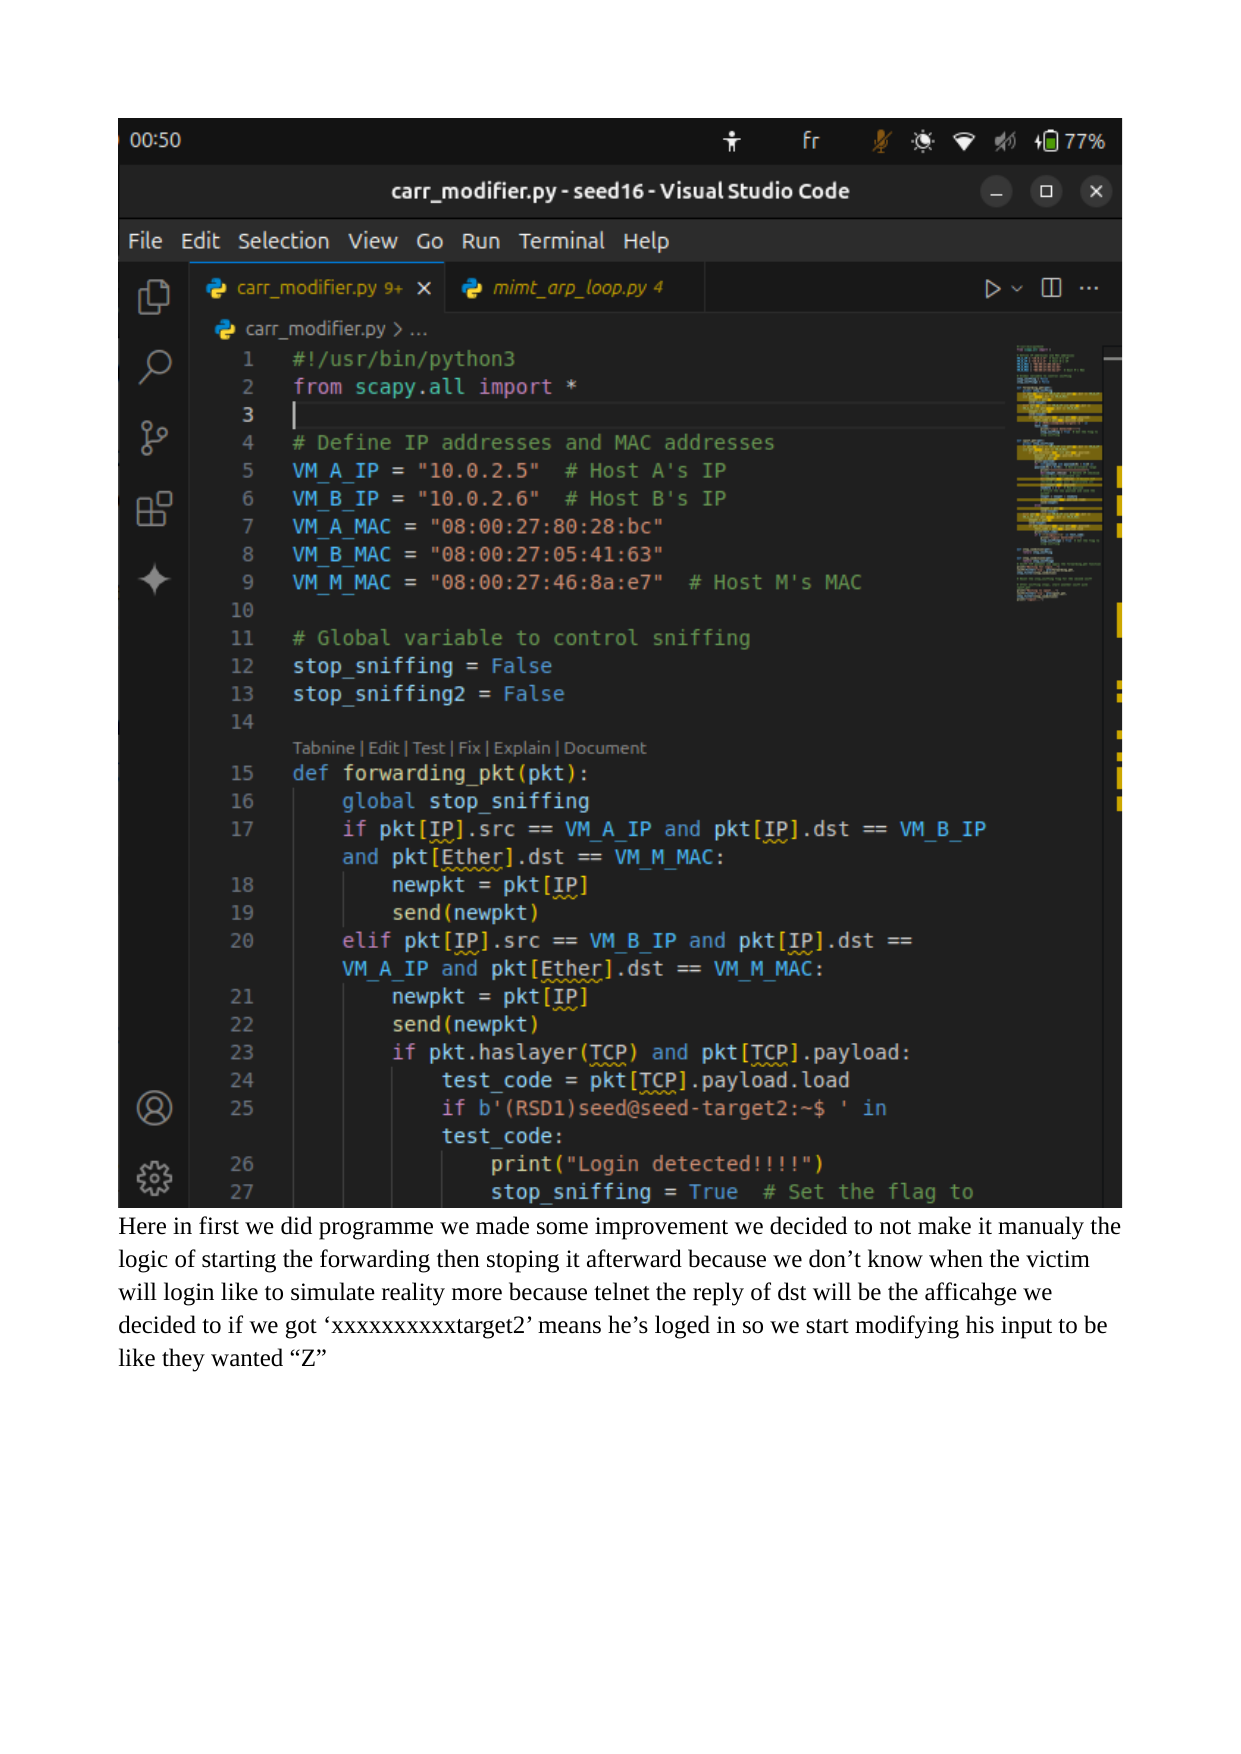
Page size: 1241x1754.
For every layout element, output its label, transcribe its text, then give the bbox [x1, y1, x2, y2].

text Here in first we did programme we made some improvement we decided to not make it manualy the logic of starting the forwarding then stoping it afterward because we don’t know when the victim will login like to simulate reality more because telnet the reply of dst will be the afficahge we decided to if we got ‘xxxxxxxxxxtarget2’ means he’s loged in so we start modifying his input to be like they wanted “Z” [118, 1208, 1122, 1372]
picture [118, 118, 1123, 1208]
